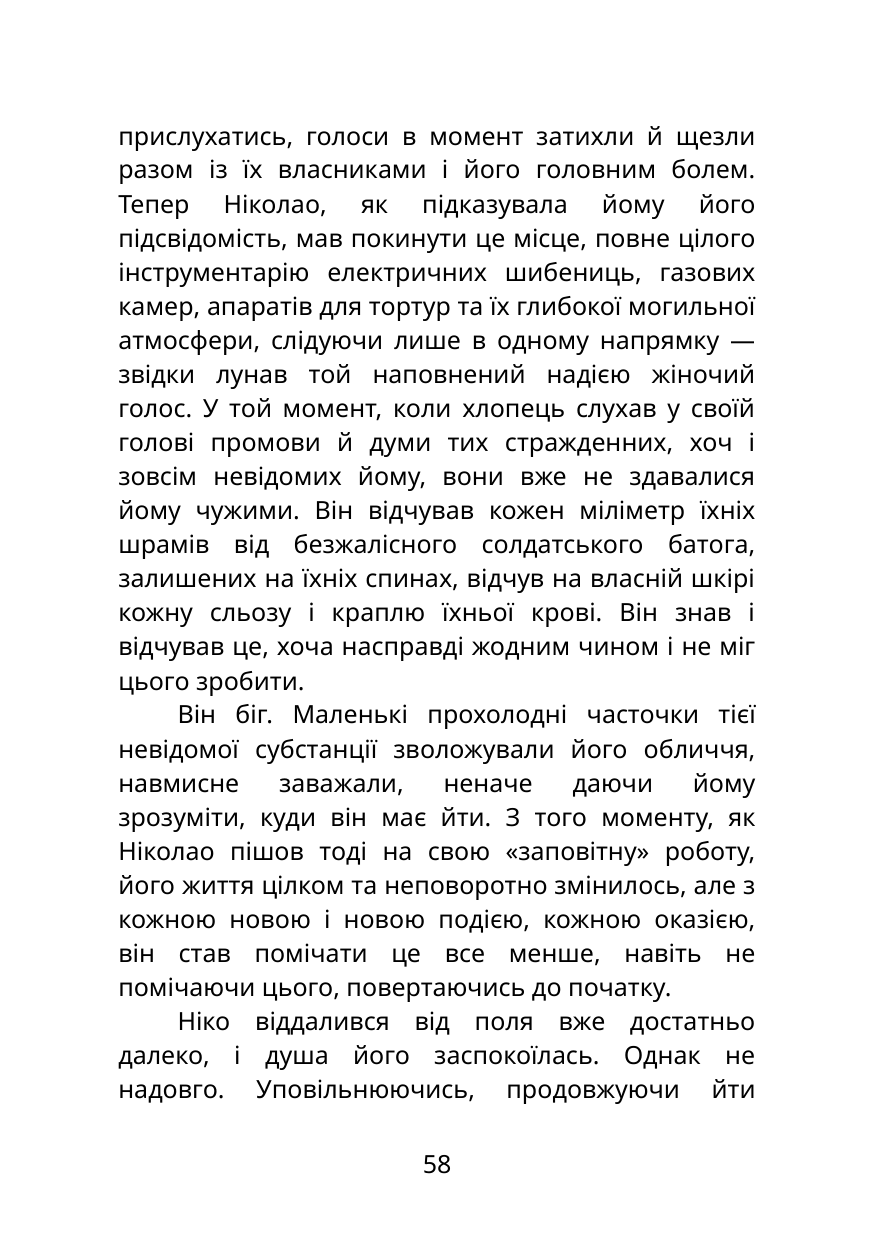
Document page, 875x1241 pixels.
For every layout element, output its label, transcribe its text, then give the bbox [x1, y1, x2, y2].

text прислухатись, голоси в момент затихли й щезли разом із їх власниками і його головним болем. Тепер Ніколао, як підказувала йому його підсвідомість, мав покинути це місце, повне цілого інструментарію електричних шибениць, газових камер, апаратів для тортур та їх глибокої могильної атмосфери, слідуючи лише в одному напрямку — звідки лунав той наповнений надією жіночий голос. У той момент, коли хлопець слухав у своїй голові промови й думи тих стражденних, хоч і зовсім невідомих йому, вони вже не здавалися йому чужими. Він відчував кожен міліметр їхніх шрамів від безжалісного солдатського батога, залишених на їхніх спинах, відчув на власній шкірі кожну сльозу і краплю їхньої крові. Він знав і відчував це, хоча насправді жодним чином і не міг цього зробити. [118, 118, 756, 697]
text Ніко віддалився від поля вже достатньо далеко, і душа його заспокоїлась. Однак не надовго. Уповільнюючись, продовжуючи йти [118, 1004, 756, 1106]
text Він біг. Маленькі прохолодні часточки тієї невідомої субстанції зволожували його обличчя, навмисне заважали, неначе даючи йому зрозуміти, куди він має йти. З того моменту, як Ніколао пішов тоді на свою «заповітну» роботу, його життя цілком та неповоротно змінилось, але з кожною новою і новою подією, кожною оказією, він став помічати це все менше, навіть не помічаючи цього, повертаючись до початку. [118, 697, 756, 1004]
